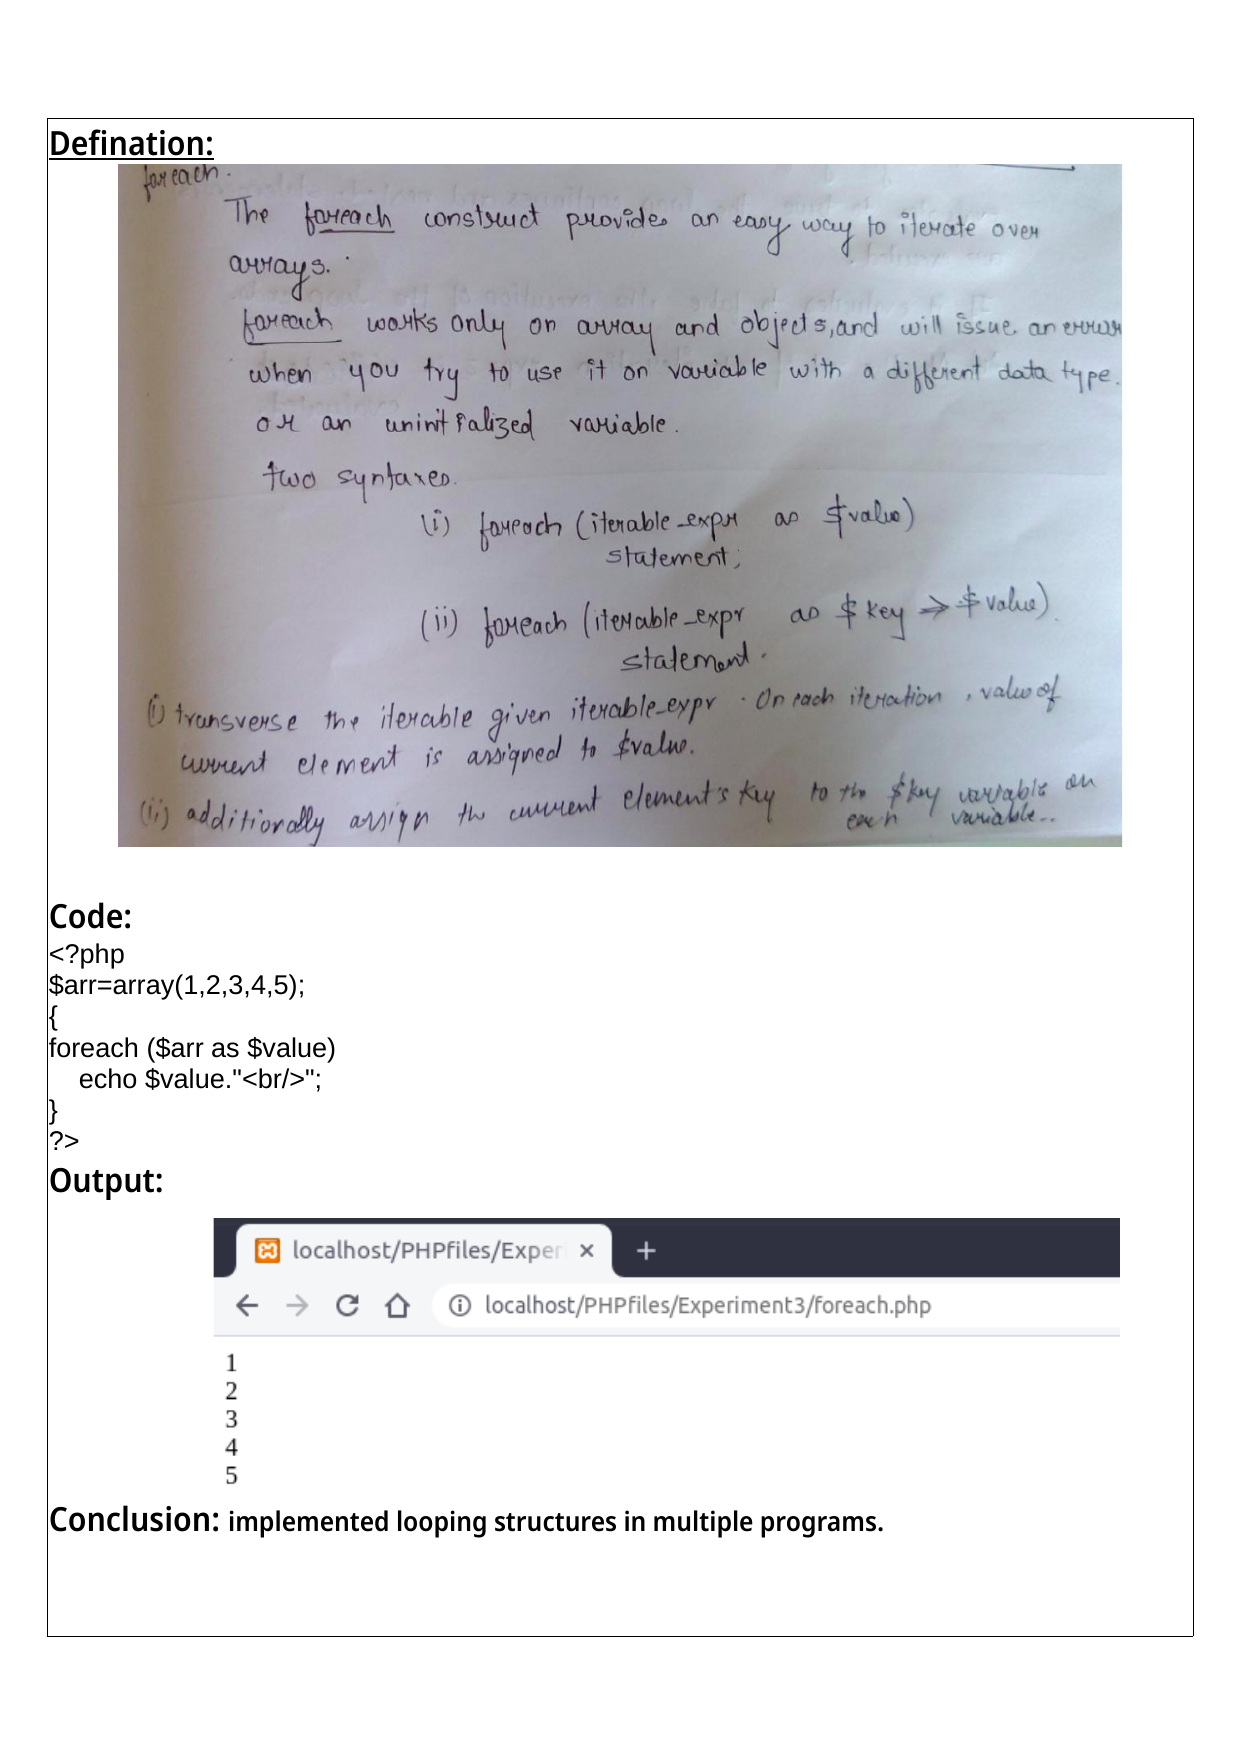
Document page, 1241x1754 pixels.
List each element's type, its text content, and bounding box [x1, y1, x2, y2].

picture [213, 1218, 1120, 1496]
text Output: [48, 1157, 1192, 1202]
text Code: [48, 892, 1192, 938]
table_header <?php $arr=array(1,2,3,4,5); { foreach ($arr as $value) echo $value."<br/>"; } ?> [49, 938, 1192, 1157]
text Conclusion: implemented looping structures in multiple programs. [48, 1202, 1192, 1541]
text Defination: [48, 119, 1192, 165]
picture [118, 164, 1123, 847]
